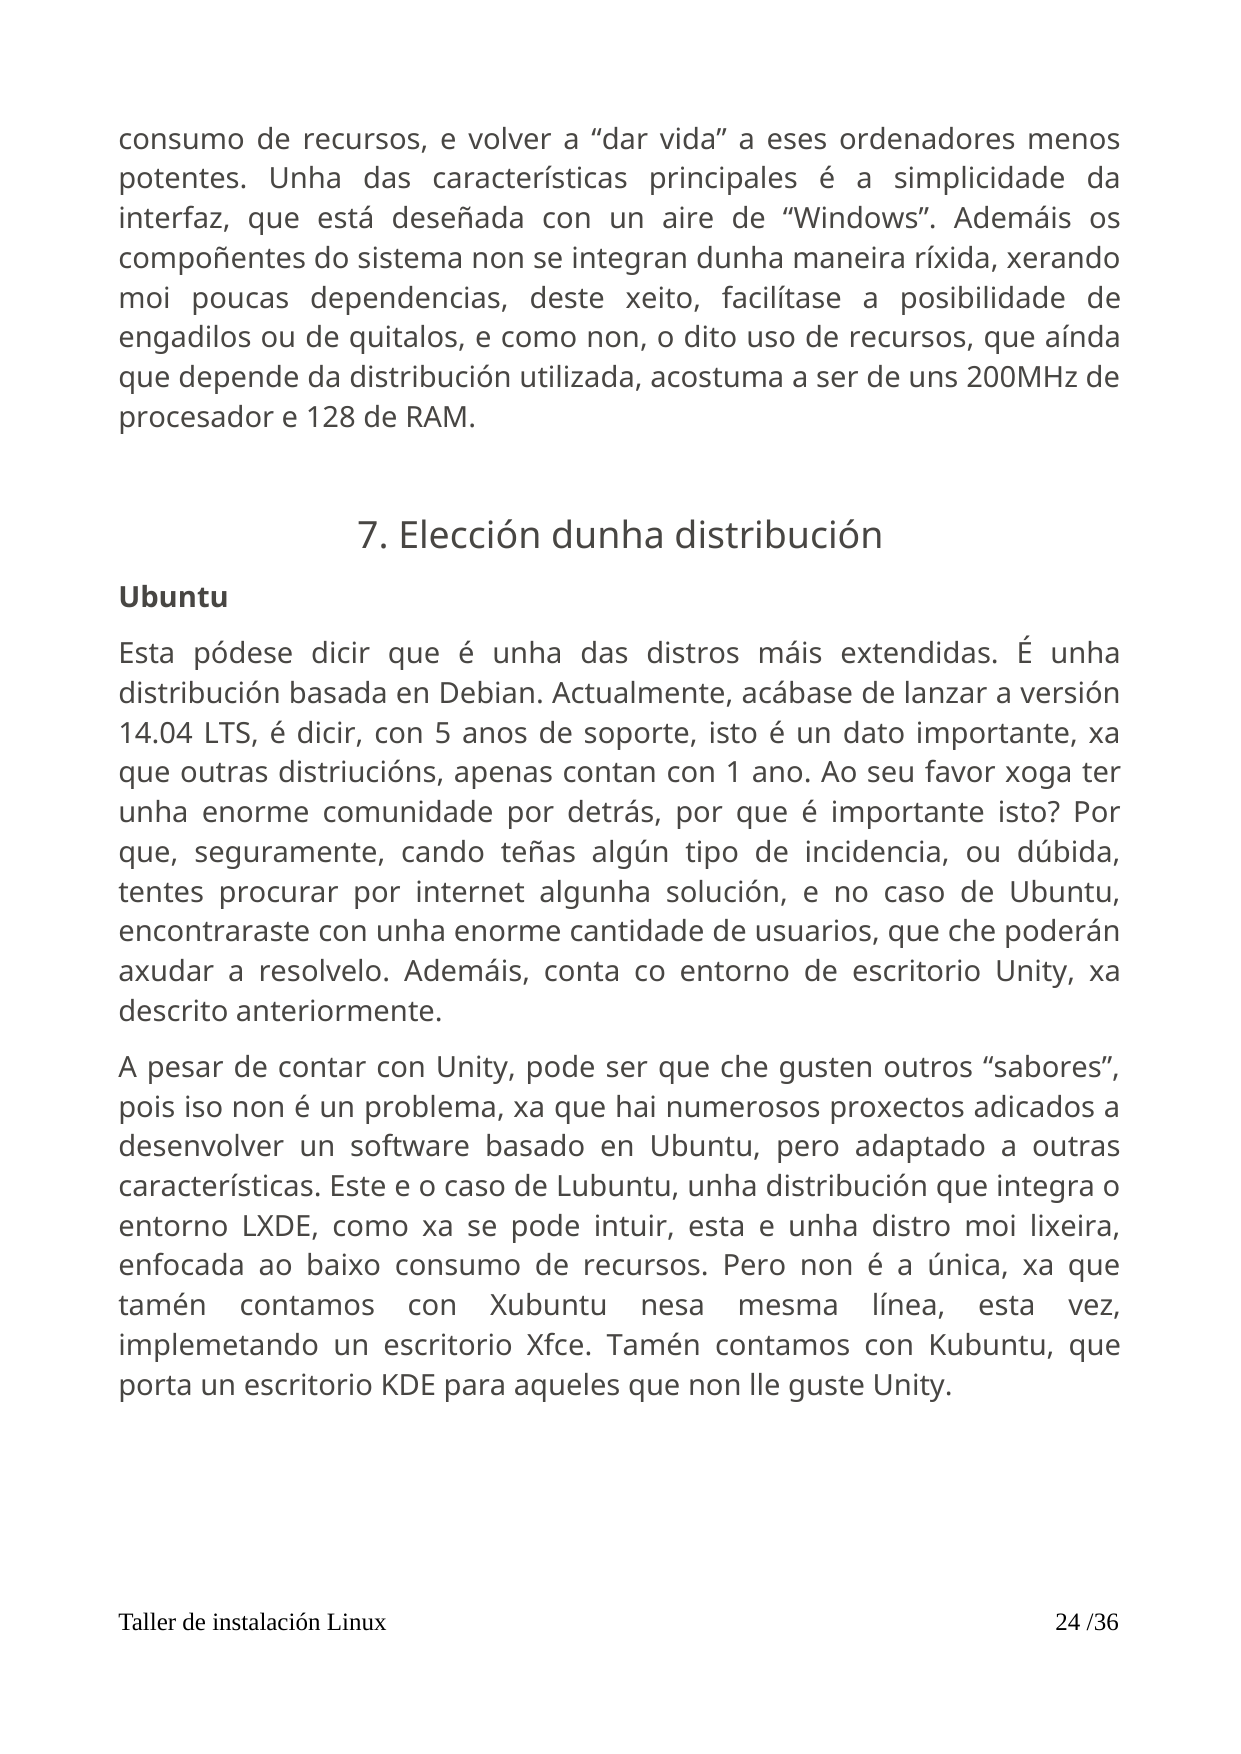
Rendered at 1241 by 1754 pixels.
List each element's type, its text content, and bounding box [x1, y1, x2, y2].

text Esta pódese dicir que é unha das distros máis extendidas. É unha distribución basada en Debian. Actualmente, acábase de lanzar a versión 14.04 LTS, é dicir, con 5 anos de soporte, isto é un dato importante, xa que outras distriucións, apenas contan con 1 ano. Ao seu favor xoga ter unha enorme comunidade por detrás, por que é importante isto? Por que, seguramente, cando teñas algún tipo de incidencia, ou dúbida, tentes procurar por internet algunha solución, e no caso de Ubuntu, encontraraste con unha enorme cantidade de usuarios, que che poderán axudar a resolvelo. Ademáis, conta co entorno de escritorio Unity, xa descrito anteriormente. [118, 633, 1122, 1029]
text 7. Elección dunha distribución [118, 509, 1122, 560]
text A pesar de contar con Unity, pode ser que che gusten outros “sabores”, pois iso non é un problema, xa que hai numerosos proxectos adicados a desenvolver un software basado en Ubuntu, pero adaptado a outras características. Este e o caso de Lubuntu, unha distribución que integra o entorno LXDE, como xa se pode intuir, esta e unha distro moi lixeira, enfocada ao baixo consumo de recursos. Pero non é a única, xa que tamén contamos con Xubuntu nesa mesma línea, esta vez, implemetando un escritorio Xfce. Tamén contamos con Kubuntu, que porta un escritorio KDE para aqueles que non lle guste Unity. [118, 1046, 1122, 1403]
text consumo de recursos, e volver a “dar vida” a eses ordenadores menos potentes. Unha das características principales é a simplicidade da interfaz, que está deseñada con un aire de “Windows”. Ademáis os compoñentes do sistema non se integran dunha maneira ríxida, xerando moi poucas dependencias, deste xeito, facilítase a posibilidade de engadilos ou de quitalos, e como non, o dito uso de recursos, que aínda que depende da distribución utilizada, acostuma a ser de uns 200MHz de procesador e 128 de RAM. [118, 118, 1122, 436]
text Ubuntu [118, 576, 1122, 616]
